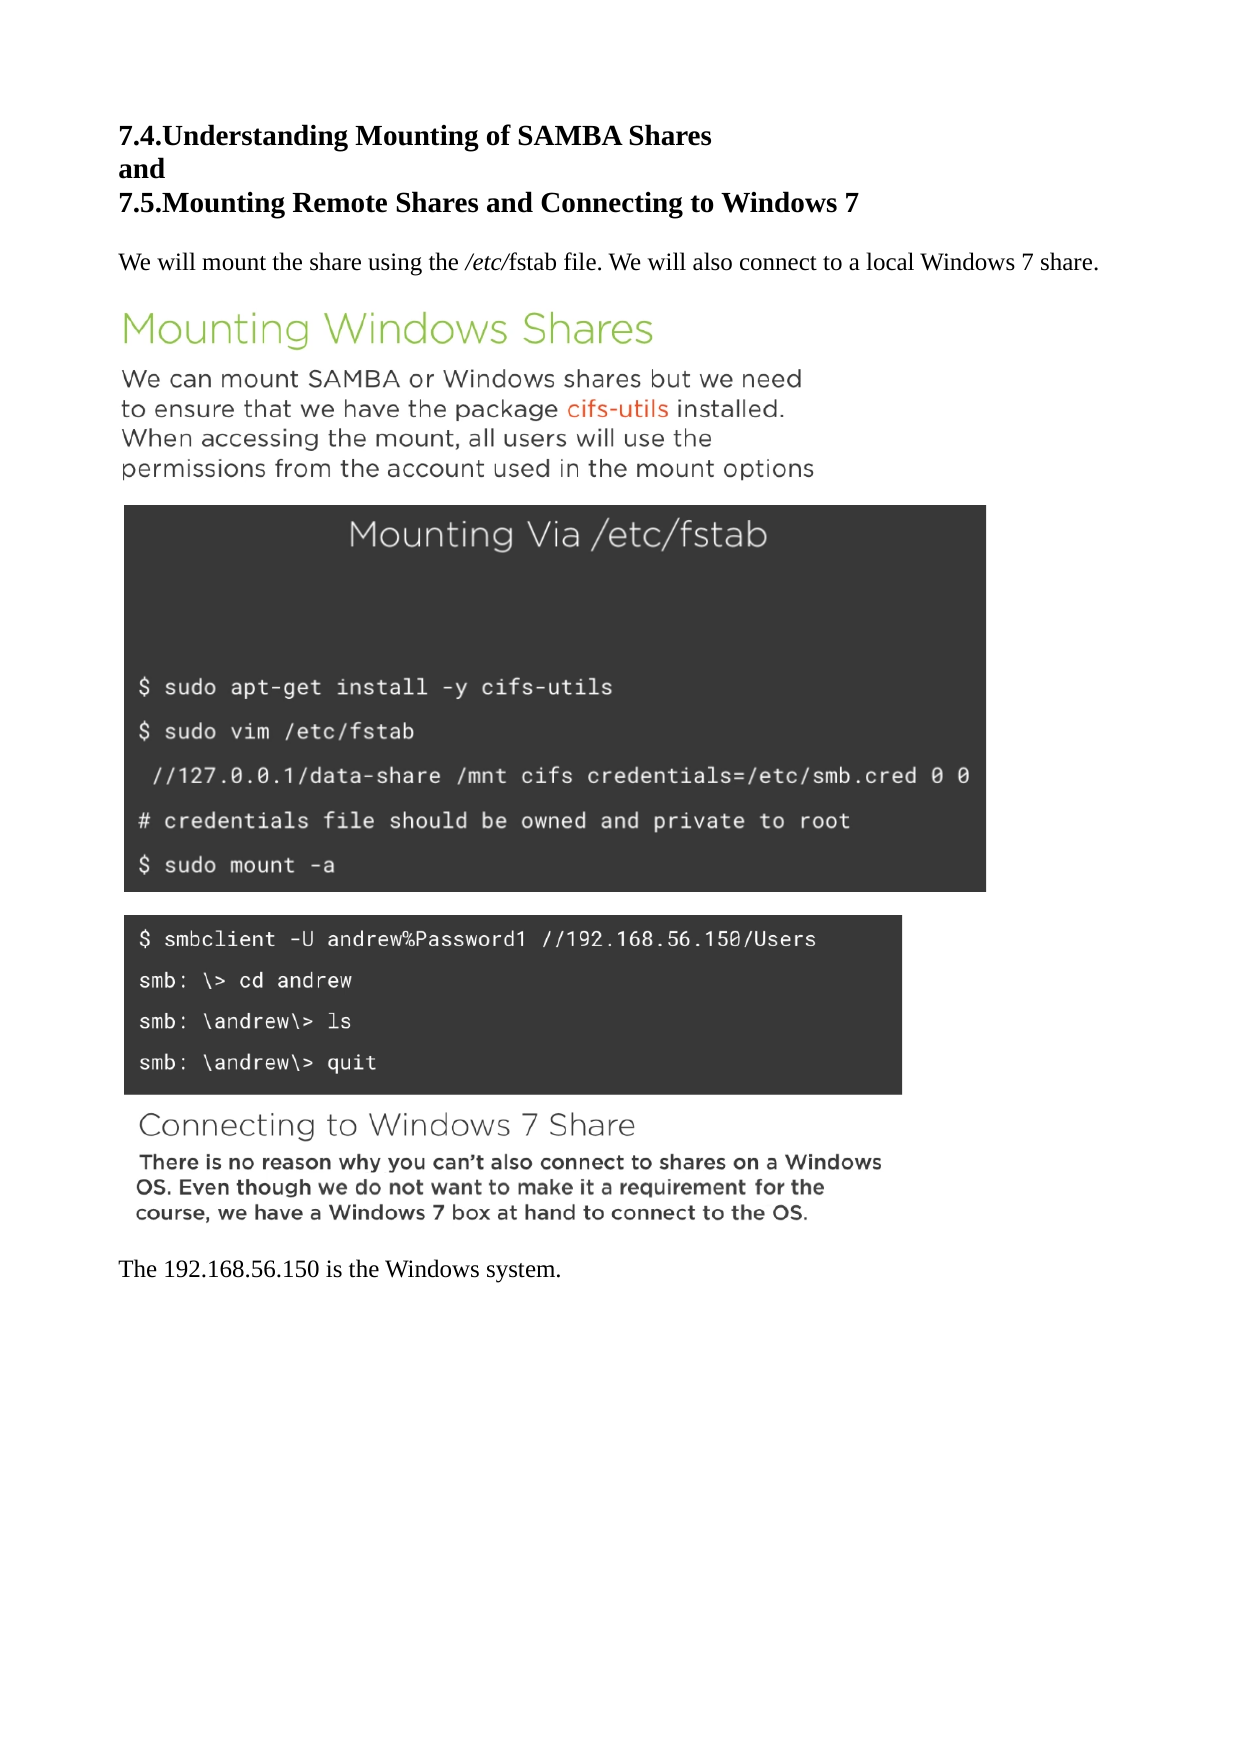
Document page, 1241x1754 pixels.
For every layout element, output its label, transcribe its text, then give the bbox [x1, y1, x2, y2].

text 7.5.Mounting Remote Shares and Connecting to Windows 7 [118, 185, 1122, 219]
text The 192.168.56.150 is the Windows system. [118, 1254, 1122, 1282]
picture [115, 303, 826, 487]
picture [124, 505, 987, 892]
text 7.4.Understanding Mounting of SAMBA Shares [118, 118, 1122, 152]
text We will mount the share using the /etc/fstab file. We will also connect to a local Windows 7 share. [118, 247, 1122, 276]
text and [118, 152, 1122, 185]
picture [124, 915, 903, 1233]
